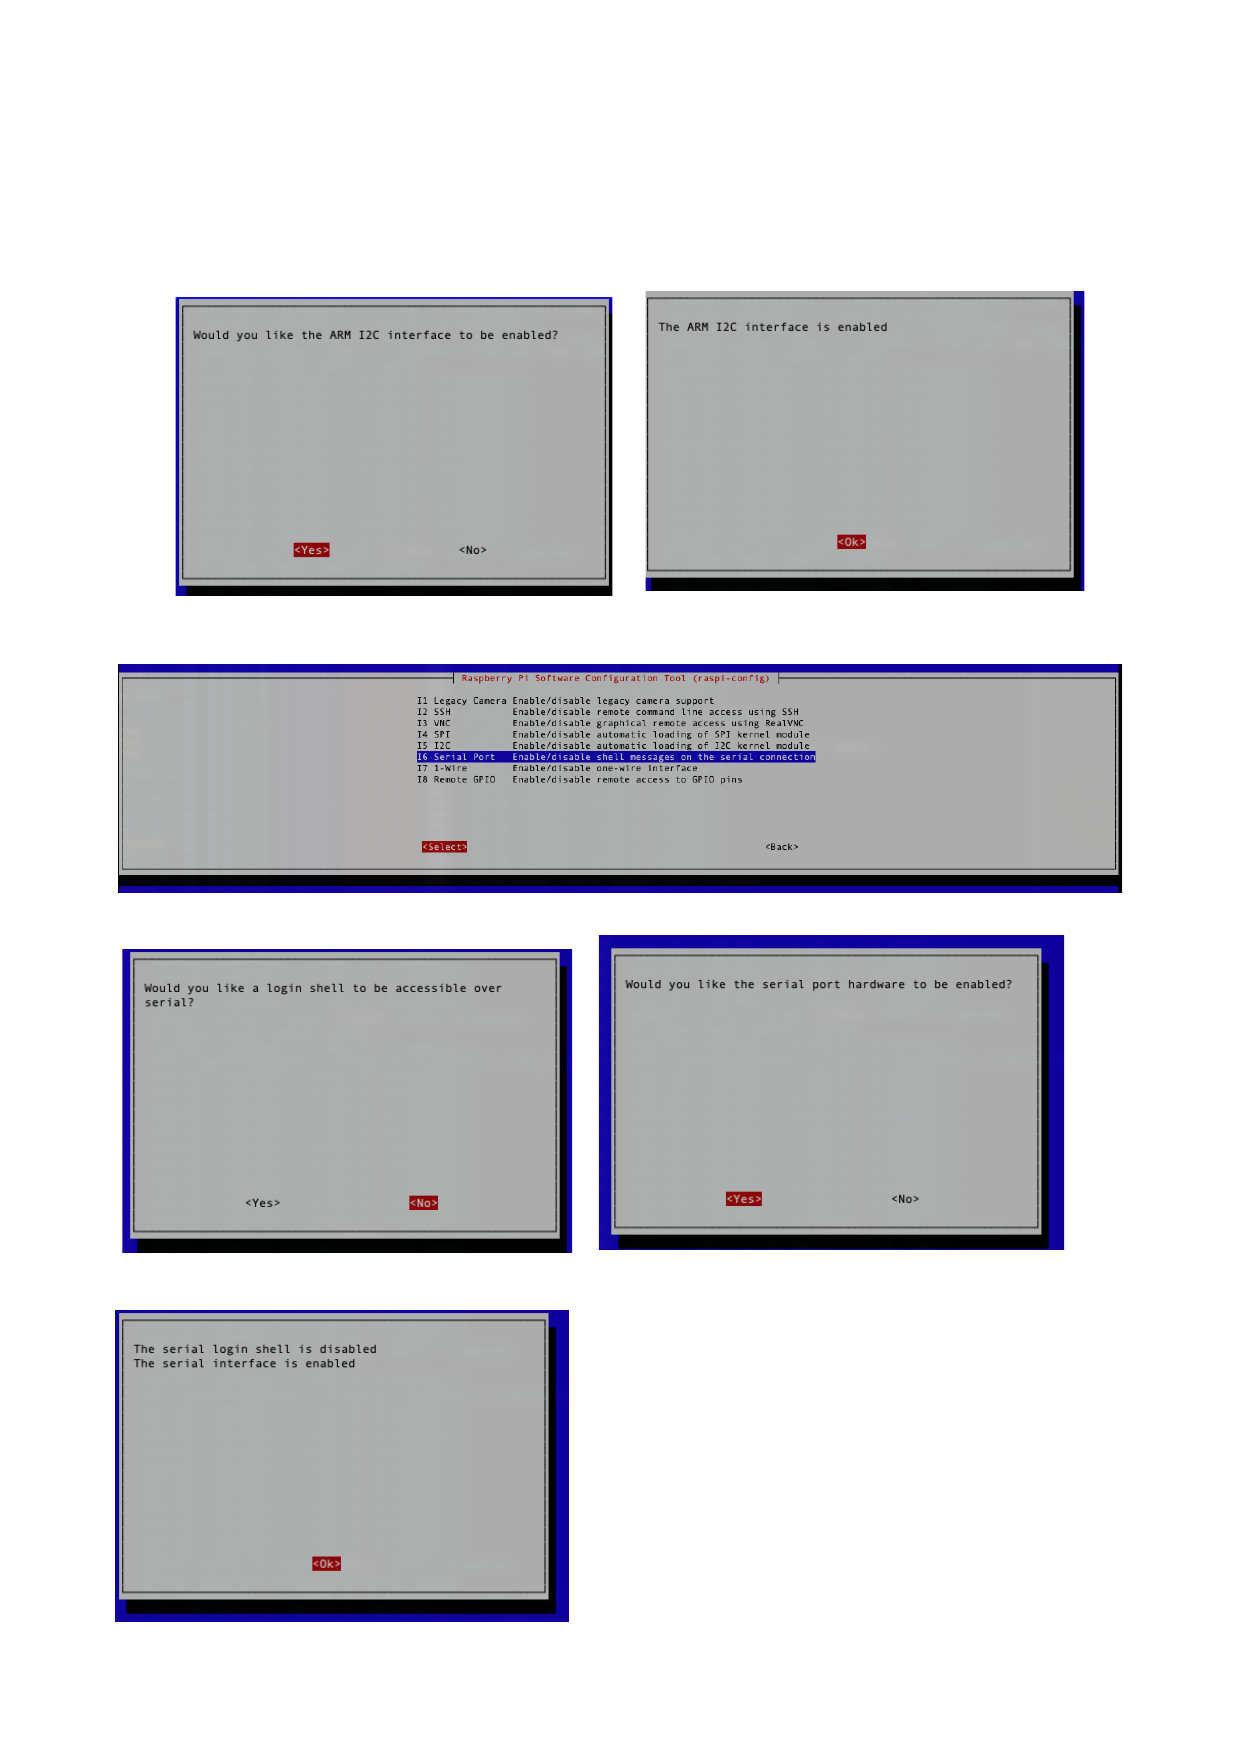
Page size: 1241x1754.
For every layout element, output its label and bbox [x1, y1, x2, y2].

picture [598, 935, 1065, 1250]
picture [175, 297, 613, 596]
picture [122, 949, 573, 1253]
picture [645, 291, 1085, 591]
picture [115, 1310, 569, 1622]
picture [118, 664, 1123, 893]
